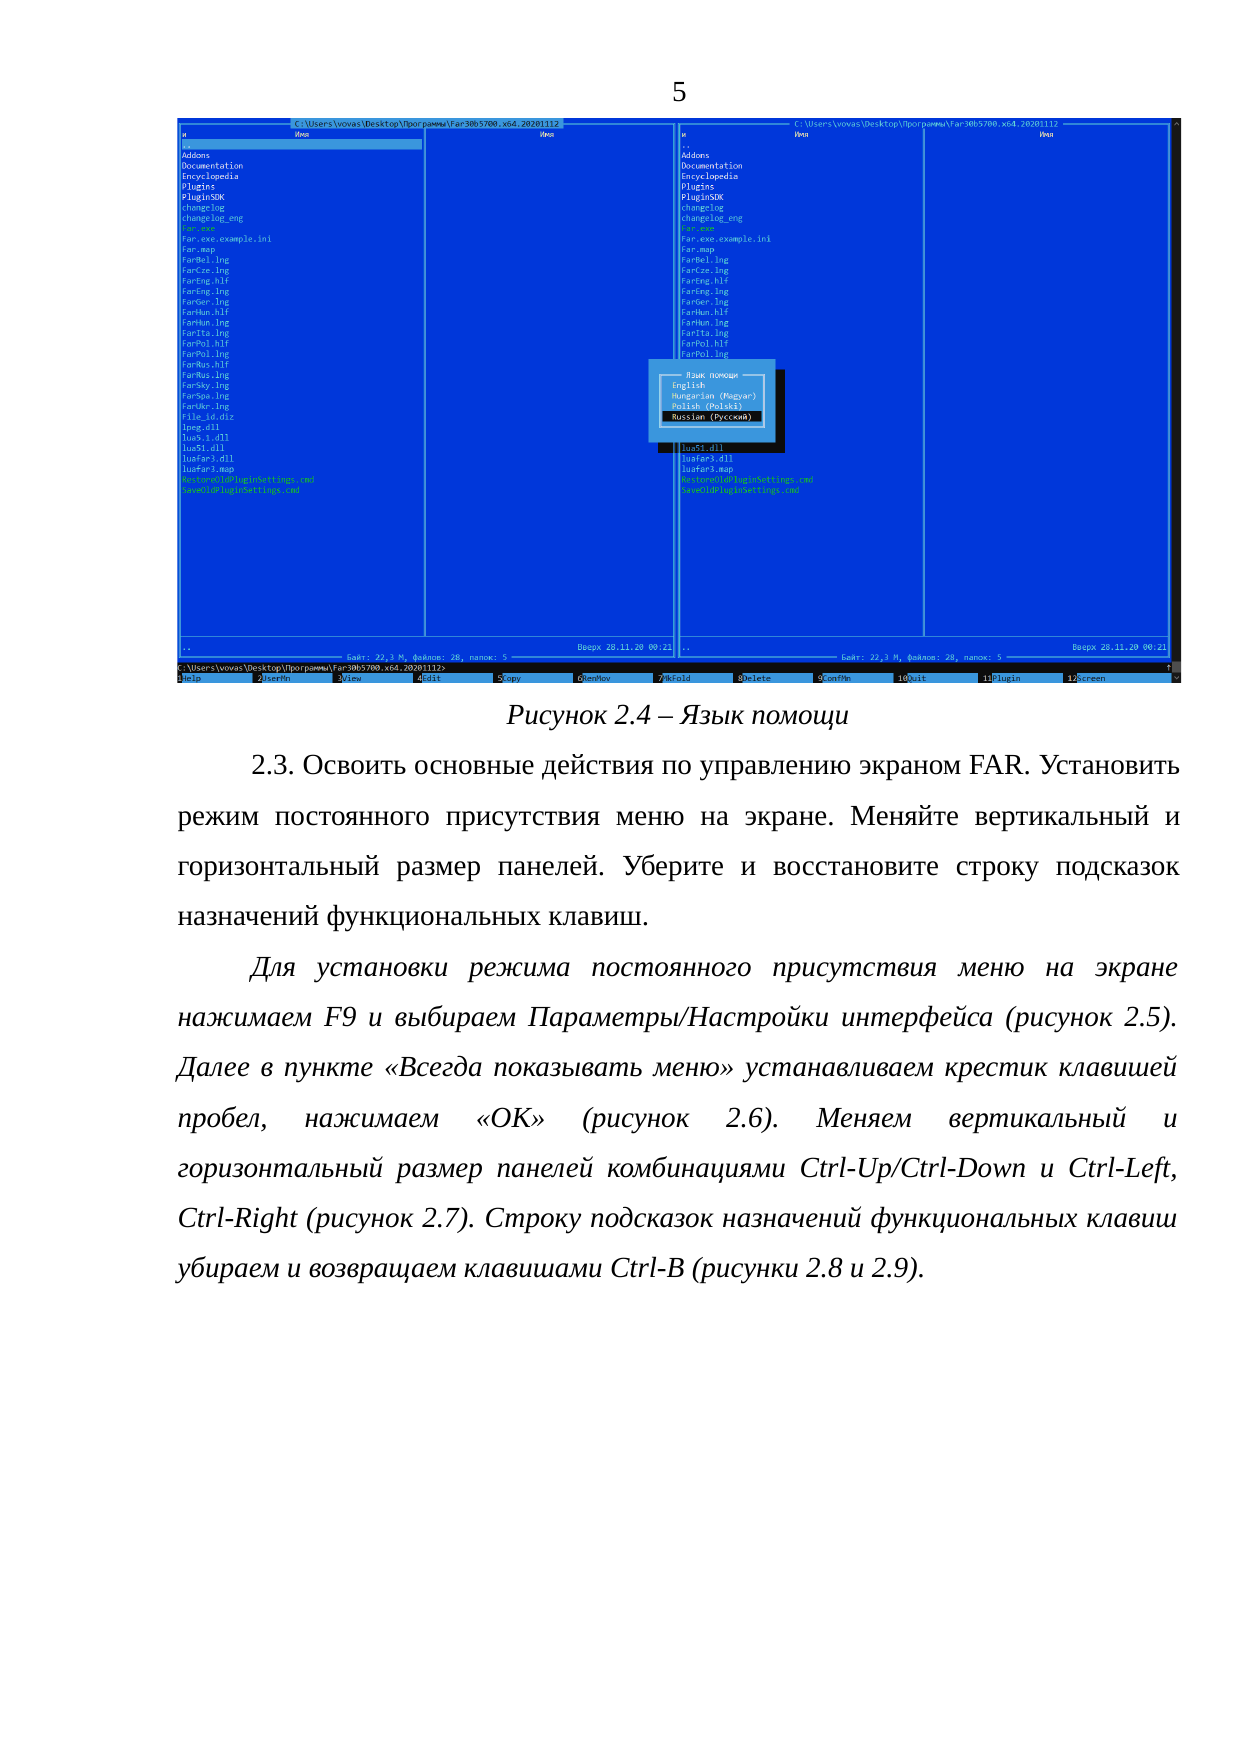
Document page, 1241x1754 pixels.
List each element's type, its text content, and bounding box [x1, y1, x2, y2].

text 2.3. Освоить основные действия по управлению экраном FAR. Установить режим постоянного присутствия меню на экране. Меняйте вертикальный и горизонтальный размер панелей. Уберите и восстановите строку подсказок назначений функциональных клавиш. [177, 747, 1181, 932]
text Для установки режима постоянного присутствия меню на экране нажимаем F9 и выбираем Параметры/Настройки интерфейса (рисунок 2.5). Далее в пункте «Всегда показывать меню» устанавливаем крестик клавишей пробел, нажимаем «ОК» (рисунок 2.6). Меняем вертикальный и горизонтальный размер панелей комбинациями Ctrl-Up/Ctrl-Down и Ctrl-Left, Ctrl-Right (рисунок 2.7). Строку подсказок назначений функциональных клавиш убираем и возвращаем клавишами Ctrl-B (рисунки 2.8 и 2.9). [177, 949, 1181, 1284]
text Рисунок 2.4 – Язык помощи [177, 697, 1181, 731]
